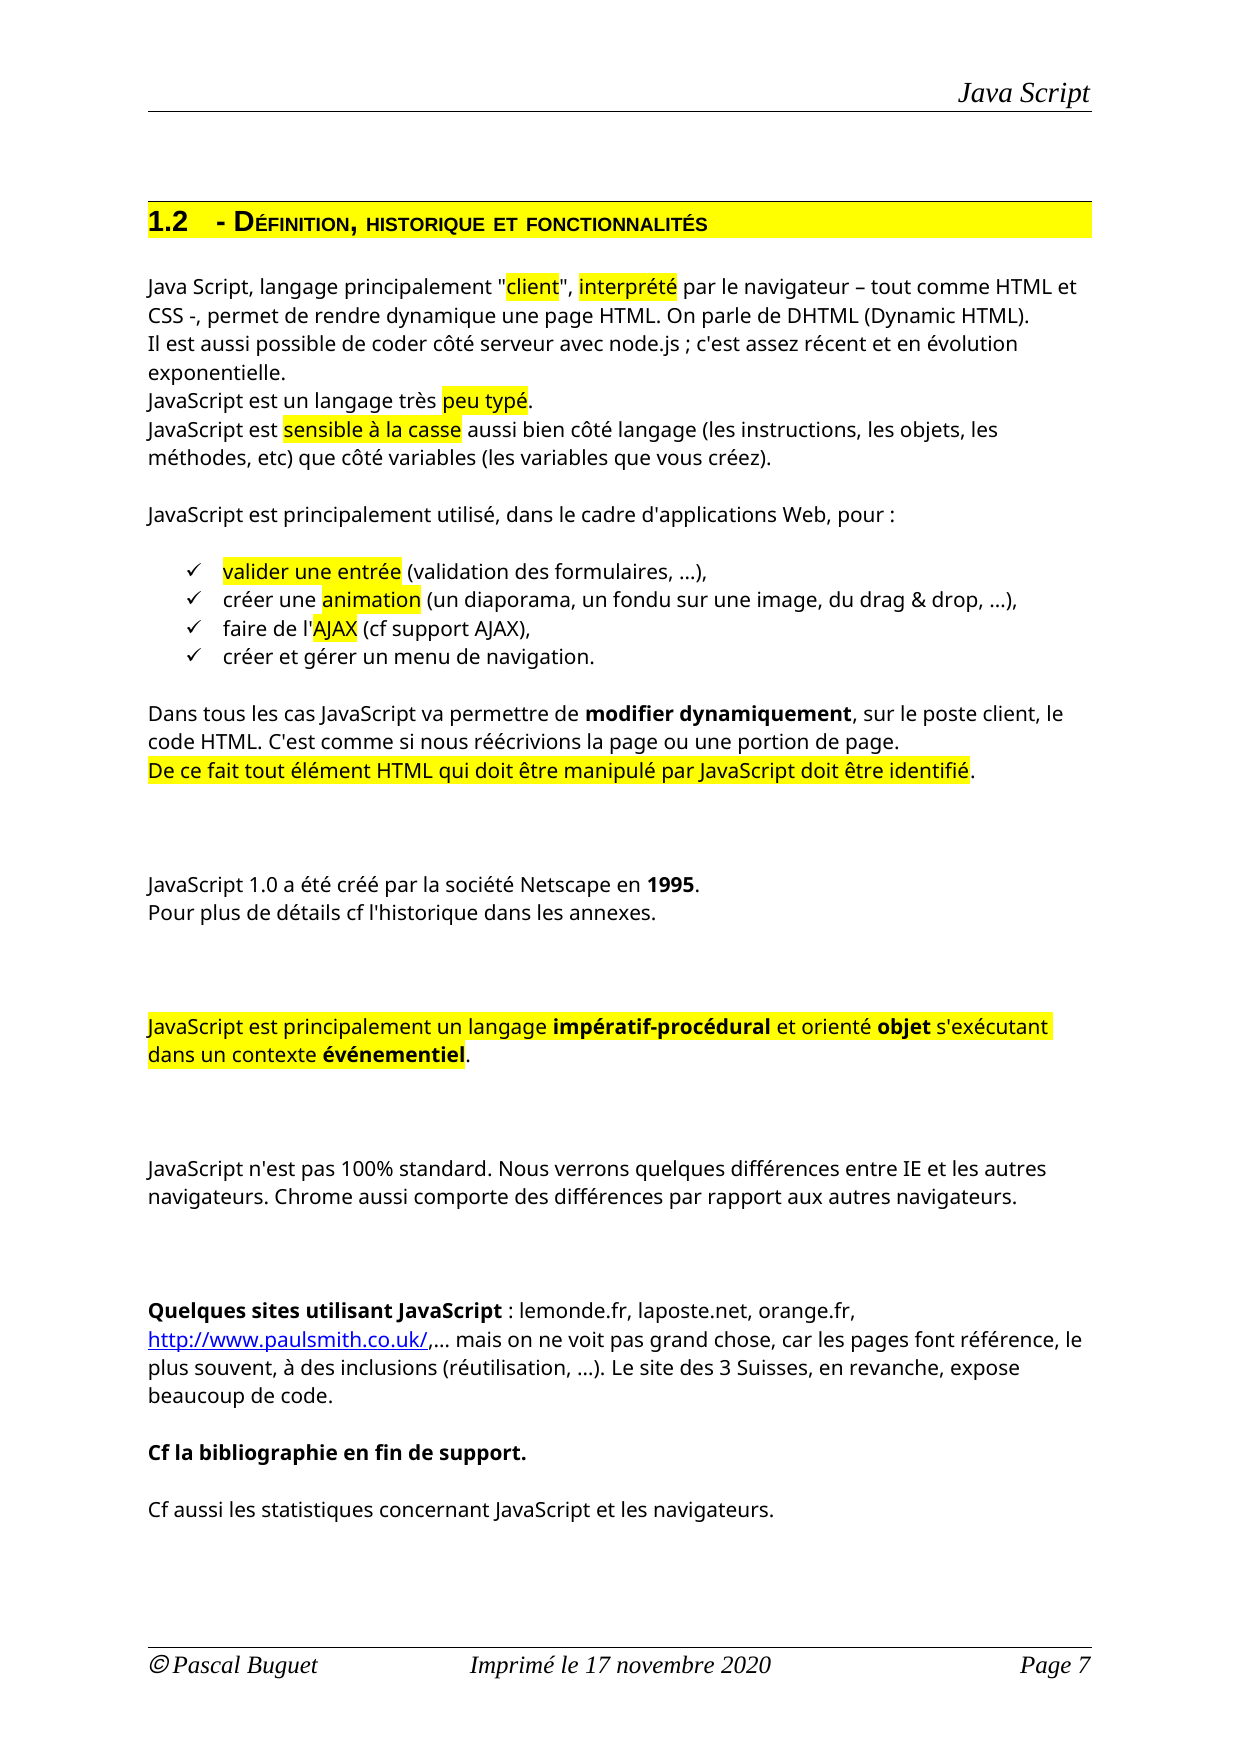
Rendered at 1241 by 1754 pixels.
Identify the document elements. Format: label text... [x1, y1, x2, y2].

text JavaScript n'est pas 100% standard. Nous verrons quelques différences entre IE et les autres navigateurs. Chrome aussi comporte des différences par rapport aux autres navigateurs. [148, 1154, 1092, 1211]
text JavaScript est un langage très peu typé. [148, 386, 1092, 415]
list créer une animation (un diaporama, un fondu sur une image, du drag & drop, …), [185, 585, 1092, 614]
list faire de l'AJAX (cf support AJAX), [185, 614, 1092, 642]
text Java Script, langage principalement "client", interprété par le navigateur – tout comme HTML et CSS -, permet de rendre dynamique une page HTML. On parle de DHTML (Dynamic HTML). [148, 272, 1092, 329]
text JavaScript est principalement un langage impératif-procédural et orienté objet s'exécutant dans un contexte événementiel. [148, 1012, 1092, 1069]
list valider une entrée (validation des formulaires, …), [185, 557, 1092, 585]
text De ce fait tout élément HTML qui doit être manipulé par JavaScript doit être identifié. [148, 756, 1092, 784]
text Il est aussi possible de coder côté serveur avec node.js ; c'est assez récent et en évolution exponentielle. [148, 329, 1092, 386]
text Cf la bibliographie en fin de support. [148, 1438, 1092, 1467]
subtitle - Définition, historique et fonctionnalités [148, 202, 1092, 238]
text JavaScript est principalement utilisé, dans le cadre d'applications Web, pour : [148, 500, 1092, 528]
text Quelques sites utilisant JavaScript : lemonde.fr, laposte.net, orange.fr, http://www.paulsmith.co.uk/,… mais on ne voit pas grand chose, car les pages font référence, le plus souvent, à des inclusions (réutilisation, …). Le site des 3 Suisses, en revanche, expose beaucoup de code. [148, 1296, 1092, 1410]
text JavaScript 1.0 a été créé par la société Netscape en 1995. [148, 870, 1092, 898]
text Cf aussi les statistiques concernant JavaScript et les navigateurs. [148, 1495, 1092, 1524]
text Dans tous les cas JavaScript va permettre de modifier dynamiquement, sur le poste client, le code HTML. C'est comme si nous réécrivions la page ou une portion de page. [148, 699, 1092, 756]
text JavaScript est sensible à la casse aussi bien côté langage (les instructions, les objets, les méthodes, etc) que côté variables (les variables que vous créez). [148, 415, 1092, 472]
text Pour plus de détails cf l'historique dans les annexes. [148, 898, 1092, 927]
list créer et gérer un menu de navigation. [185, 642, 1092, 671]
